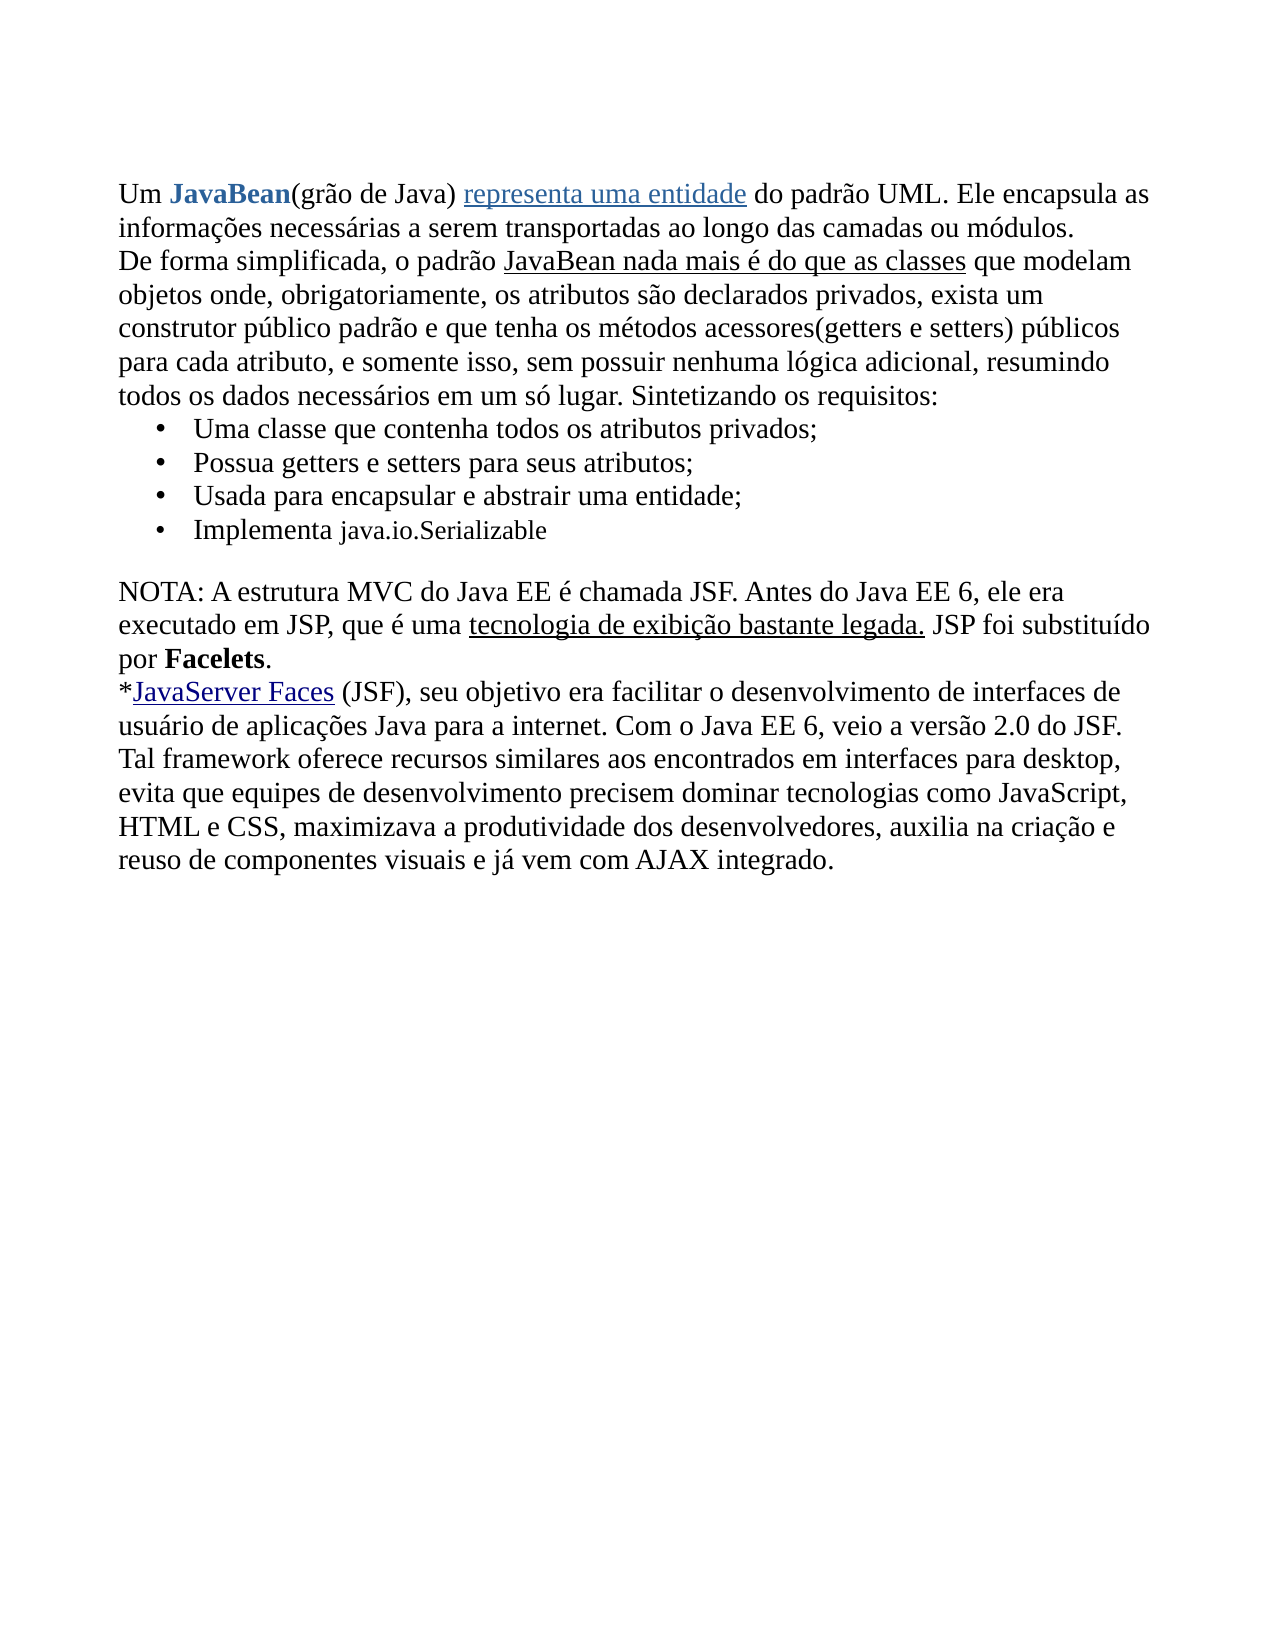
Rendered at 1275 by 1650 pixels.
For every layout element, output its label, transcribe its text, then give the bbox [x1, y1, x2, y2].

list Implementa java.io.Serializable [156, 512, 1157, 546]
list Possua getters e setters para seus atributos; [156, 445, 1157, 478]
text Um JavaBean(grão de Java) representa uma entidade do padrão UML. Ele encapsula as informações necessárias a serem transportadas ao longo das camadas ou módulos. [118, 176, 1157, 243]
list Usada para encapsular e abstrair uma entidade; [156, 478, 1157, 512]
text De forma simplificada, o padrão JavaBean nada mais é do que as classes que modelam objetos onde, obrigatoriamente, os atributos são declarados privados, exista um construtor público padrão e que tenha os métodos acessores(getters e setters) públicos para cada atributo, e somente isso, sem possuir nenhuma lógica adicional, resumindo todos os dados necessários em um só lugar. Sintetizando os requisitos: [118, 243, 1157, 411]
text NOTA: A estrutura MVC do Java EE é chamada JSF. Antes do Java EE 6, ele era executado em JSP, que é uma tecnologia de exibição bastante legada. JSP foi substituído por Facelets. [118, 574, 1157, 674]
text *JavaServer Faces (JSF), seu objetivo era facilitar o desenvolvimento de interfaces de usuário de aplicações Java para a internet. Com o Java EE 6, veio a versão 2.0 do JSF. Tal framework oferece recursos similares aos encontrados em interfaces para desktop, evita que equipes de desenvolvimento precisem dominar tecnologias como JavaScript, HTML e CSS, maximizava a produtividade dos desenvolvedores, auxilia na criação e reuso de componentes visuais e já vem com AJAX integrado. [118, 674, 1157, 876]
list Uma classe que contenha todos os atributos privados; [156, 411, 1157, 445]
